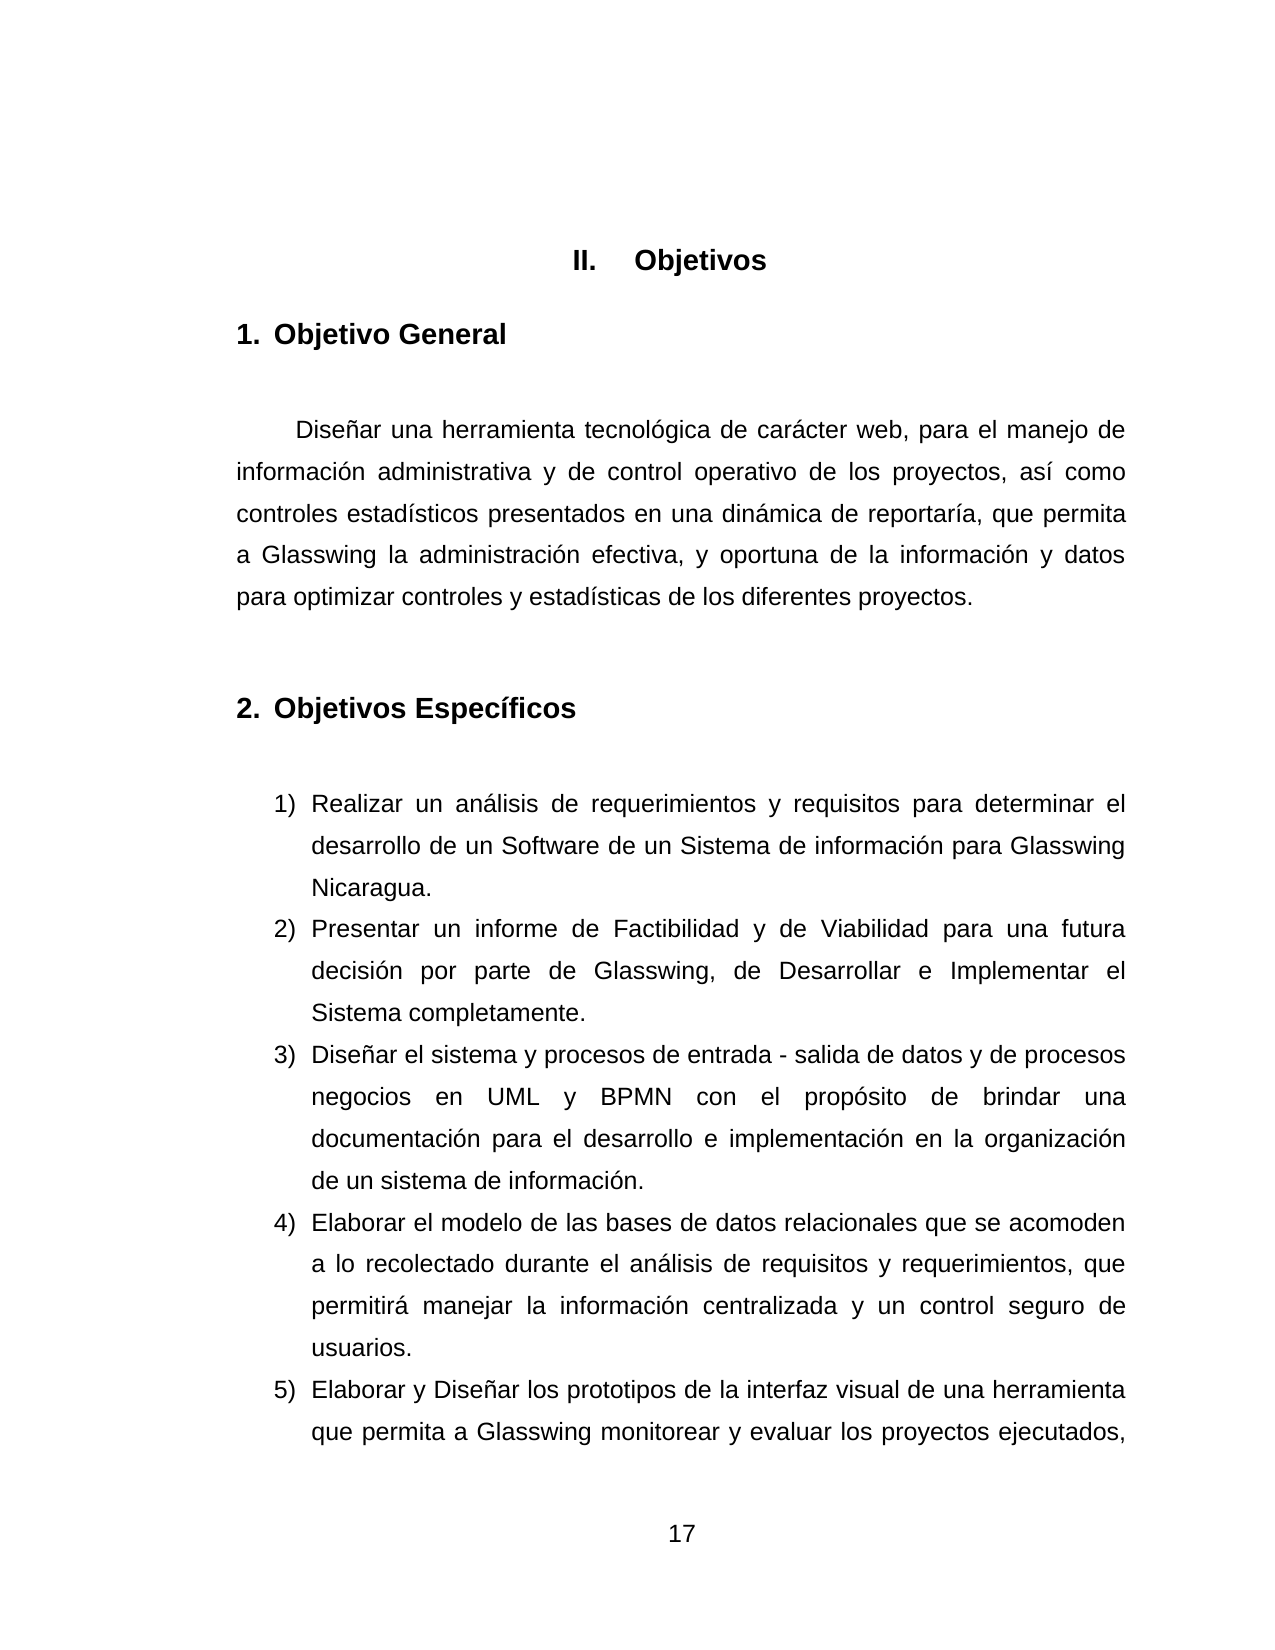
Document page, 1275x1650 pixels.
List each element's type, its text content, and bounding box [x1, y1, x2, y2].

subtitle Objetivos Específicos [236, 692, 1127, 724]
text Diseñar una herramienta tecnológica de carácter web, para el manejo de información administrativa y de control operativo de los proyectos, así como controles estadísticos presentados en una dinámica de reportaría, que permita a Glasswing la administración efectiva, y oportuna de la información y datos para optimizar controles y estadísticas de los diferentes proyectos. [236, 416, 1127, 611]
subtitle Objetivos [236, 244, 1127, 277]
list Presentar un informe de Factibilidad y de Viabilidad para una futura decisión por parte de Glasswing, de Desarrollar e Implementar el Sistema completamente. [274, 915, 1127, 1027]
list Elaborar el modelo de las bases de datos relacionales que se acomoden a lo recolectado durante el análisis de requisitos y requerimientos, que permitirá manejar la información centralizada y un control seguro de usuarios. [274, 1208, 1127, 1362]
list Elaborar y Diseñar los prototipos de la interfaz visual de una herramienta que permita a Glasswing monitorear y evaluar los proyectos ejecutados, [274, 1376, 1127, 1446]
subtitle Objetivo General [236, 318, 1127, 351]
list Diseñar el sistema y procesos de entrada - salida de datos y de procesos negocios en UML y BPMN con el propósito de brindar una documentación para el desarrollo e implementación en la organización de un sistema de información. [274, 1041, 1127, 1194]
list Realizar un análisis de requerimientos y requisitos para determinar el desarrollo de un Software de un Sistema de información para Glasswing Nicaragua. [274, 789, 1127, 901]
